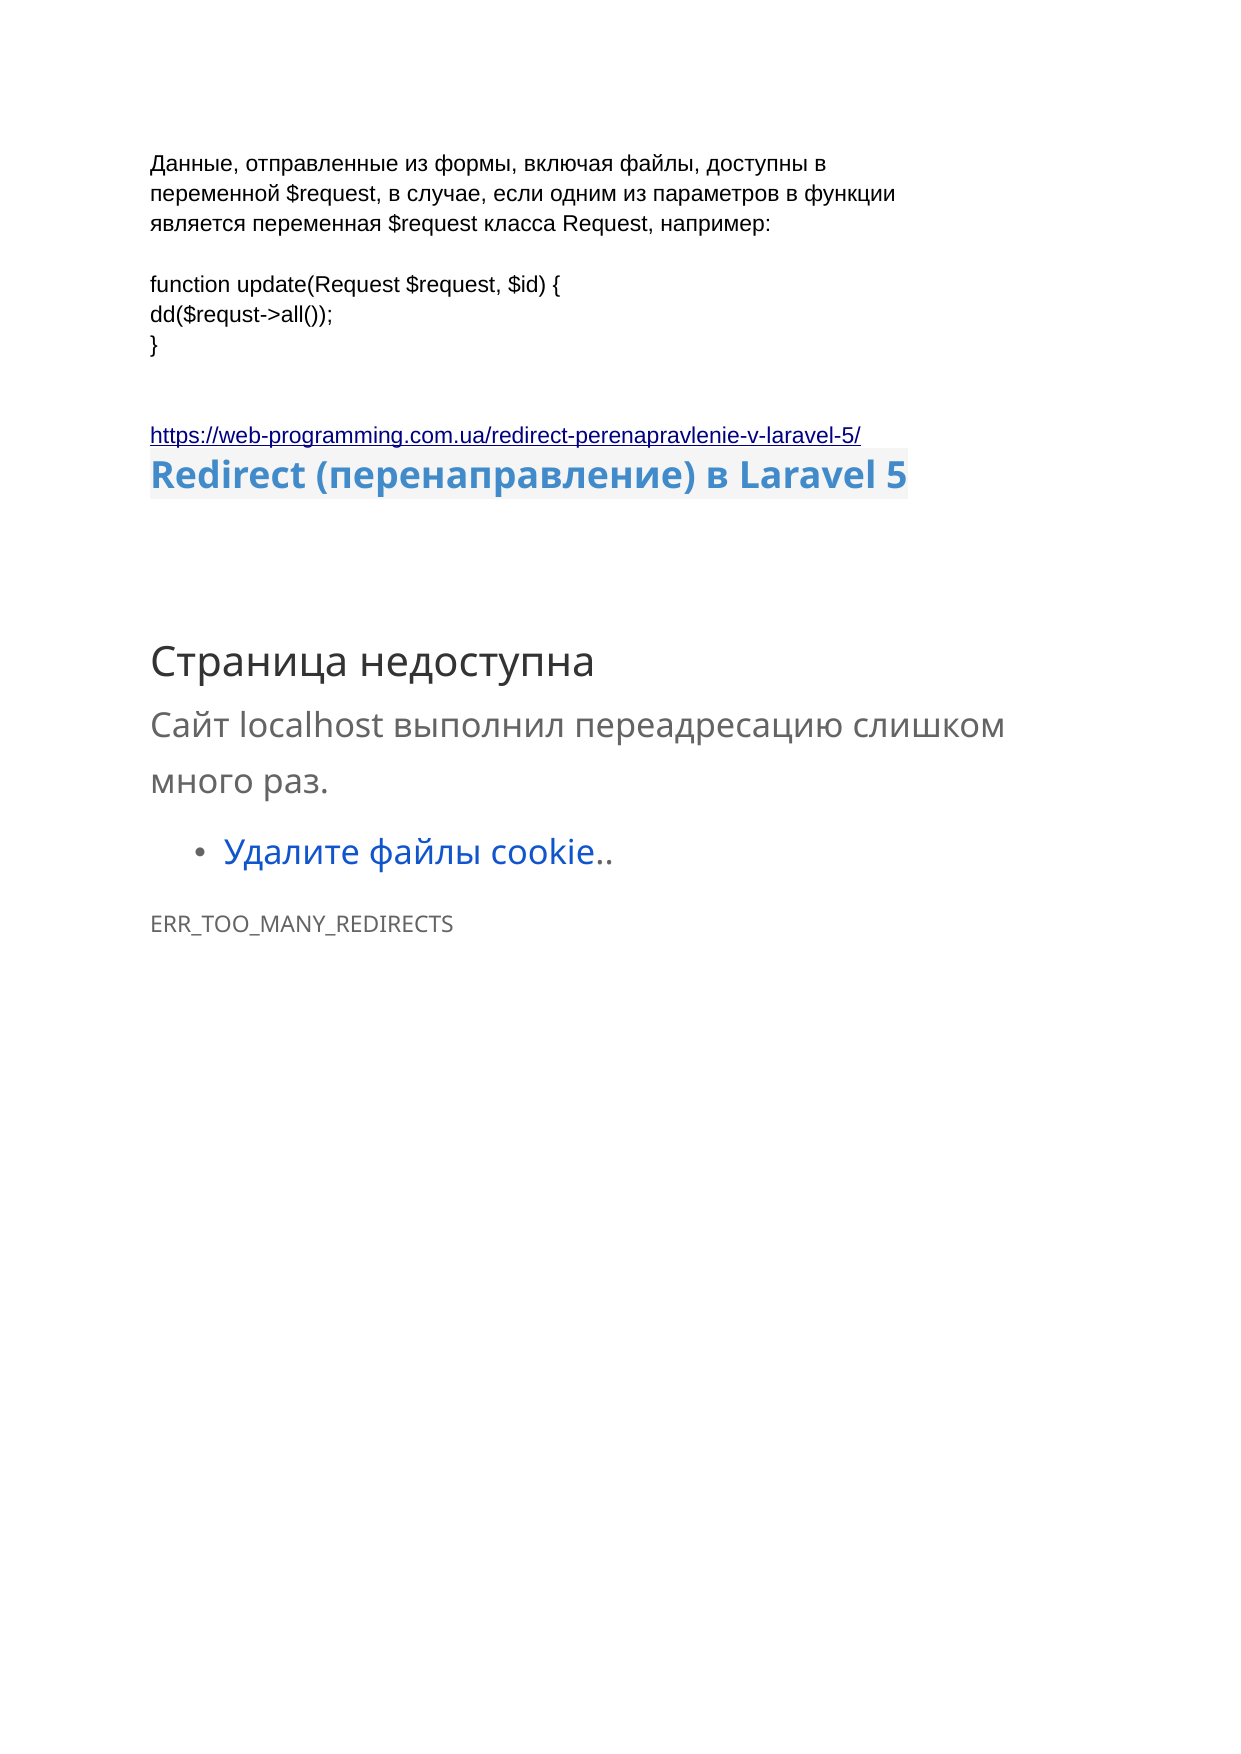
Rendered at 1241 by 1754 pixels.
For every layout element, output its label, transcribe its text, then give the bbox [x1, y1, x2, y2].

text Сайт localhost выполнил переадресацию слишком много раз. [150, 701, 1090, 804]
text ERR_TOO_MANY_REDIRECTS [150, 908, 1090, 939]
text dd($requst->all()); [150, 301, 1090, 327]
text https://web-programming.com.ua/redirect-perenapravlenie-v-laravel-5/ [150, 422, 1090, 448]
text } [150, 331, 1090, 358]
text function update(Request $request, $id) { [150, 271, 1090, 297]
text является переменная $request класса Request, например: [150, 210, 1090, 237]
text Данные, отправленные из формы, включая файлы, доступны в [150, 150, 1090, 176]
subtitle Redirect (перенаправление) в Laravel 5 [150, 448, 1090, 499]
text переменной $request, в случае, если одним из параметров в функции [150, 180, 1090, 207]
subtitle Страница недоступна [150, 632, 1090, 688]
list Удалите файлы cookie.. [194, 828, 1090, 875]
